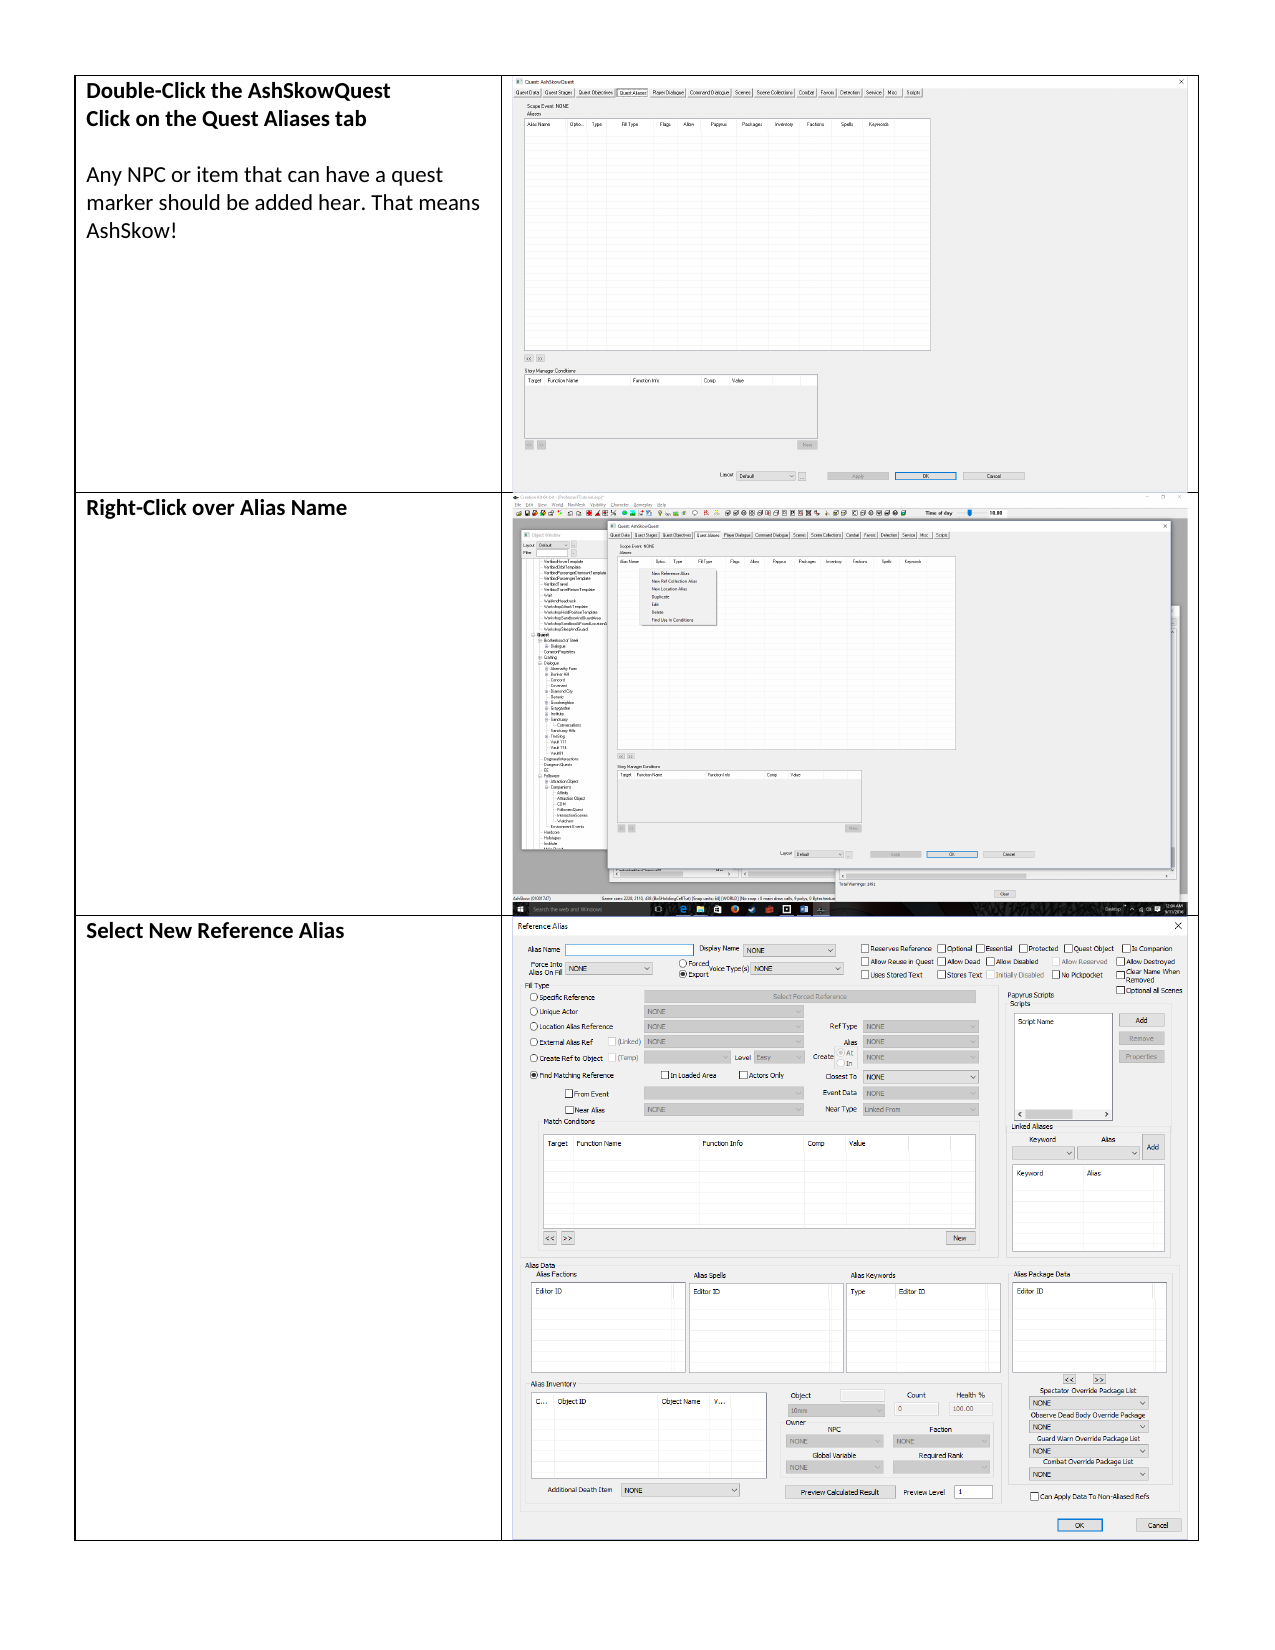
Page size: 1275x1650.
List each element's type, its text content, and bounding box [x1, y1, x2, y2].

table_cell Double-Click the AshSkowQuest Click on the Quest Aliases tab Any NPC or item that can have a quest marker should be added hear. That means AshSkow! [76, 76, 501, 492]
table_cell [1188, 916, 1198, 1539]
table_cell [502, 916, 512, 1539]
table_cell Right-Click over Alias Name [76, 493, 501, 915]
table_cell [502, 76, 512, 492]
table_cell [502, 493, 512, 915]
table_cell [1188, 493, 1198, 915]
table_cell [1188, 76, 1198, 492]
table_cell Select New Reference Alias [76, 916, 501, 1539]
